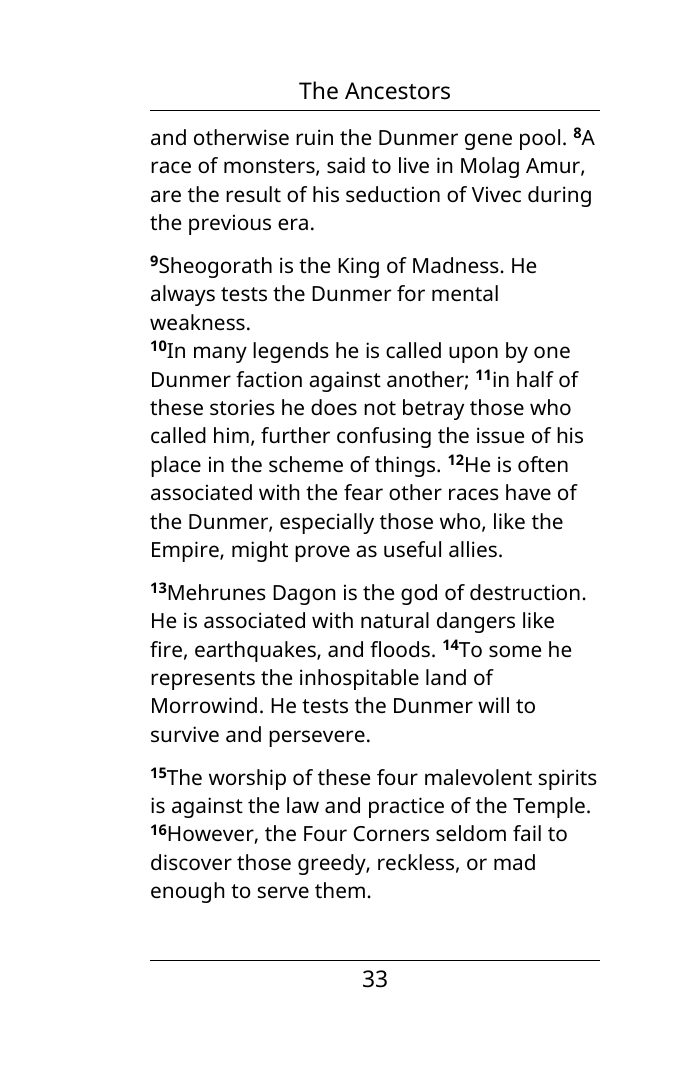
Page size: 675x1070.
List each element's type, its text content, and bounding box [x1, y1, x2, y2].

text and otherwise ruin the Dunmer gene pool. 8A race of monsters, said to live in Molag Amur, are the result of his seduction of Vivec during the previous era. [150, 123, 600, 237]
text 9Sheogorath is the King of Madness. He always tests the Dunmer for mental weakness. 10In many legends he is called upon by one Dunmer faction against another; 11in half of these stories he does not betray those who called him, further confusing the issue of his place in the scheme of things. 12He is often associated with the fear other races have of the Dunmer, especially those who, like the Empire, might prove as useful allies. [150, 251, 600, 564]
text 15The worship of these four malevolent spirits is against the law and practice of the Temple. 16However, the Four Corners seldom fail to discover those greedy, reckless, or mad enough to serve them. [150, 763, 600, 905]
text 13Mehrunes Dagon is the god of destruction. He is associated with natural dangers like fire, earthquakes, and floods. 14To some he represents the inhospitable land of Morrowind. He tests the Dunmer will to survive and persevere. [150, 578, 600, 748]
